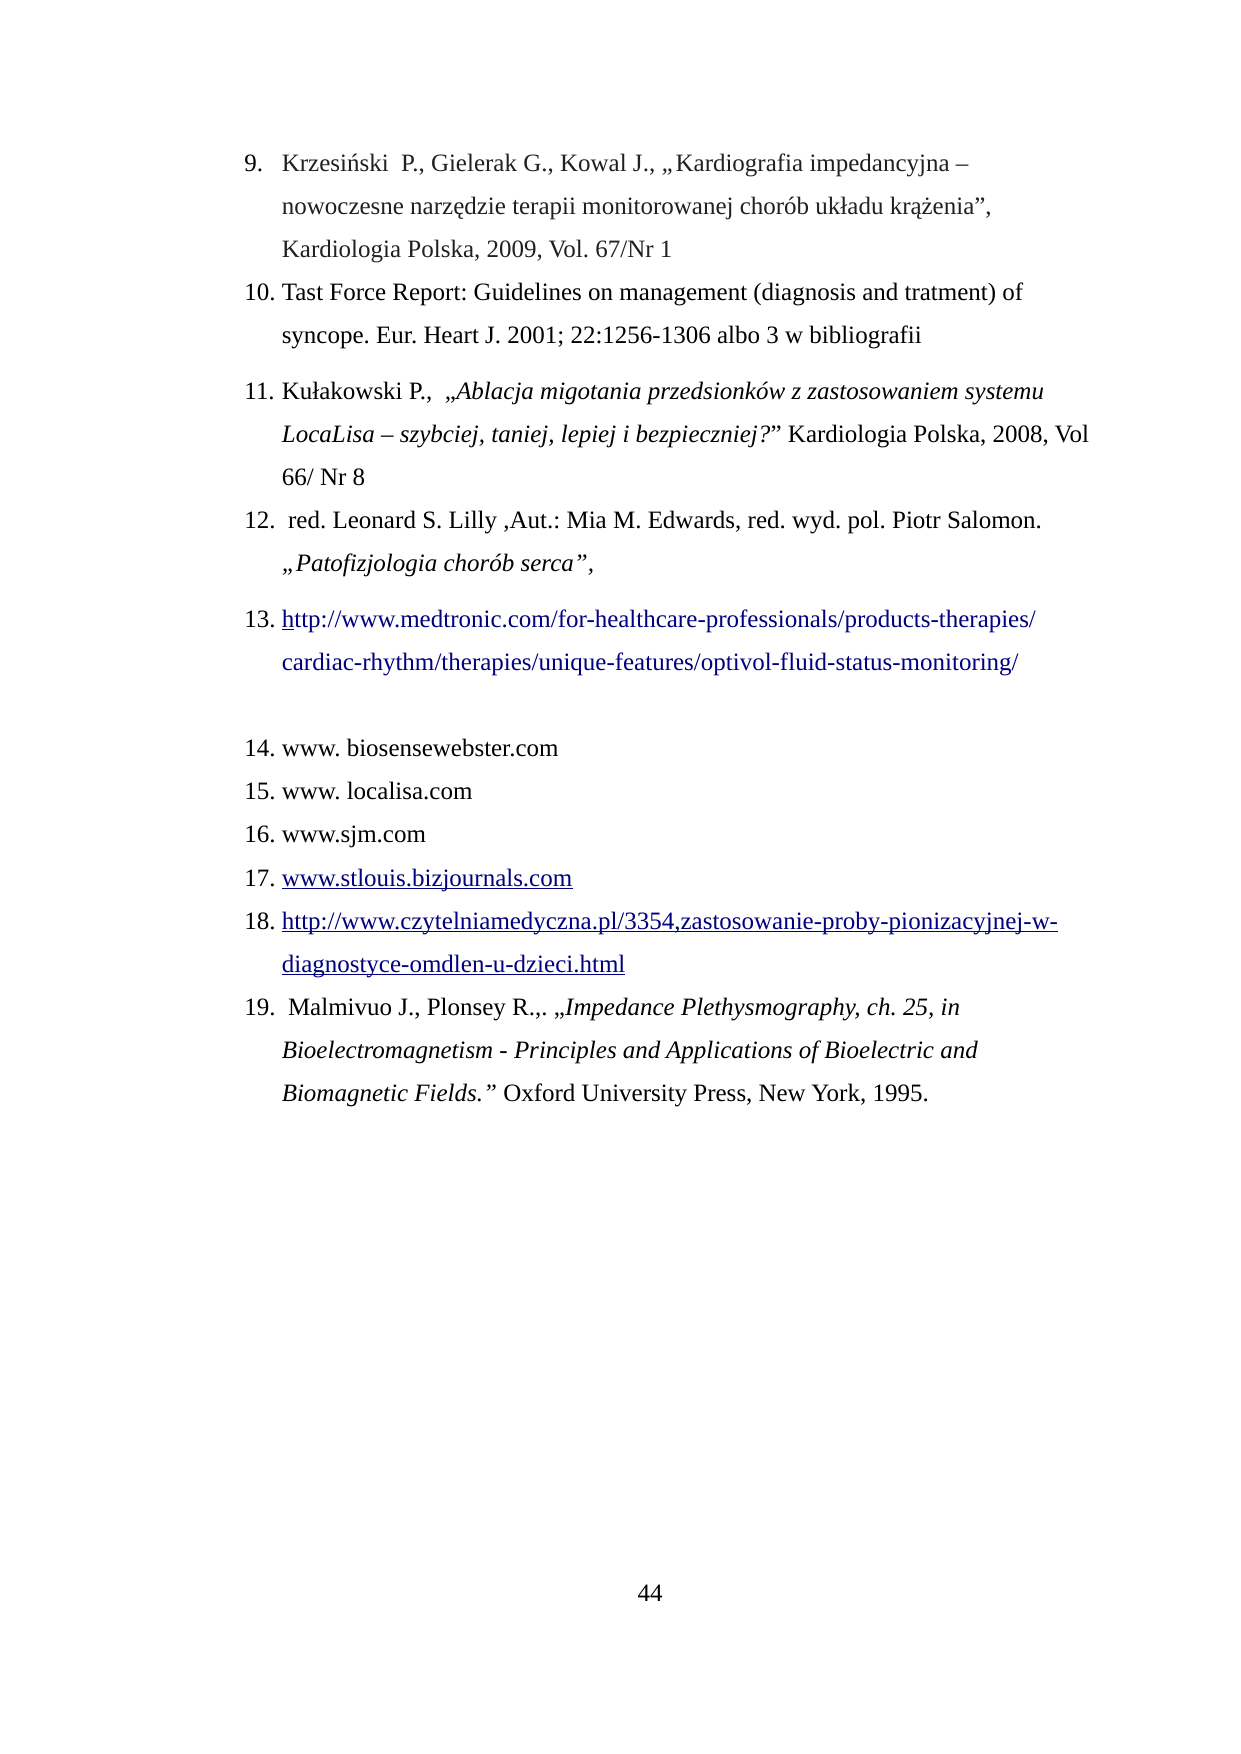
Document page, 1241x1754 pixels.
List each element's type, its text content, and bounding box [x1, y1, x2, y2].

list Malmivuo J., Plonsey R.,. „Impedance Plethysmography, ch. 25, in Bioelectromagnetism - Principles and Applications of Bioelectric and Biomagnetic Fields.” Oxford University Press, New York, 1995. [244, 992, 1093, 1150]
list www.sjm.com [244, 819, 1093, 848]
list Krzesiński P., Gielerak G., Kowal J., „Kardiografia impedancyjna – nowoczesne narzędzie terapii monitorowanej chorób układu krążenia”, Kardiologia Polska, 2009, Vol. 67/Nr 1 [244, 148, 1093, 263]
list www. localisa.com [244, 776, 1093, 805]
list Tast Force Report: Guidelines on management (diagnosis and tratment) of syncope. Eur. Heart J. 2001; 22:1256-1306 albo 3 w bibliografii [244, 277, 1093, 349]
list http://www.medtronic.com/for-healthcare-professionals/products-therapies/cardiac-rhythm/therapies/unique-features/optivol-fluid-status-monitoring/ [244, 604, 1093, 676]
list http://www.czytelniamedyczna.pl/3354,zastosowanie-proby-pionizacyjnej-w-diagnostyce-omdlen-u-dzieci.html [244, 906, 1093, 978]
list red. Leonard S. Lilly ,Aut.: Mia M. Edwards, red. wyd. pol. Piotr Salomon. „Patofizjologia chorób serca”, [244, 505, 1093, 577]
list www.stlouis.bizjournals.com [244, 863, 1093, 891]
list Kułakowski P., „Ablacja migotania przedsionków z zastosowaniem systemu LocaLisa – szybciej, taniej, lepiej i bezpieczniej?” Kardiologia Polska, 2008, Vol 66/ Nr 8 [244, 376, 1093, 491]
list www. biosensewebster.com [244, 733, 1093, 762]
